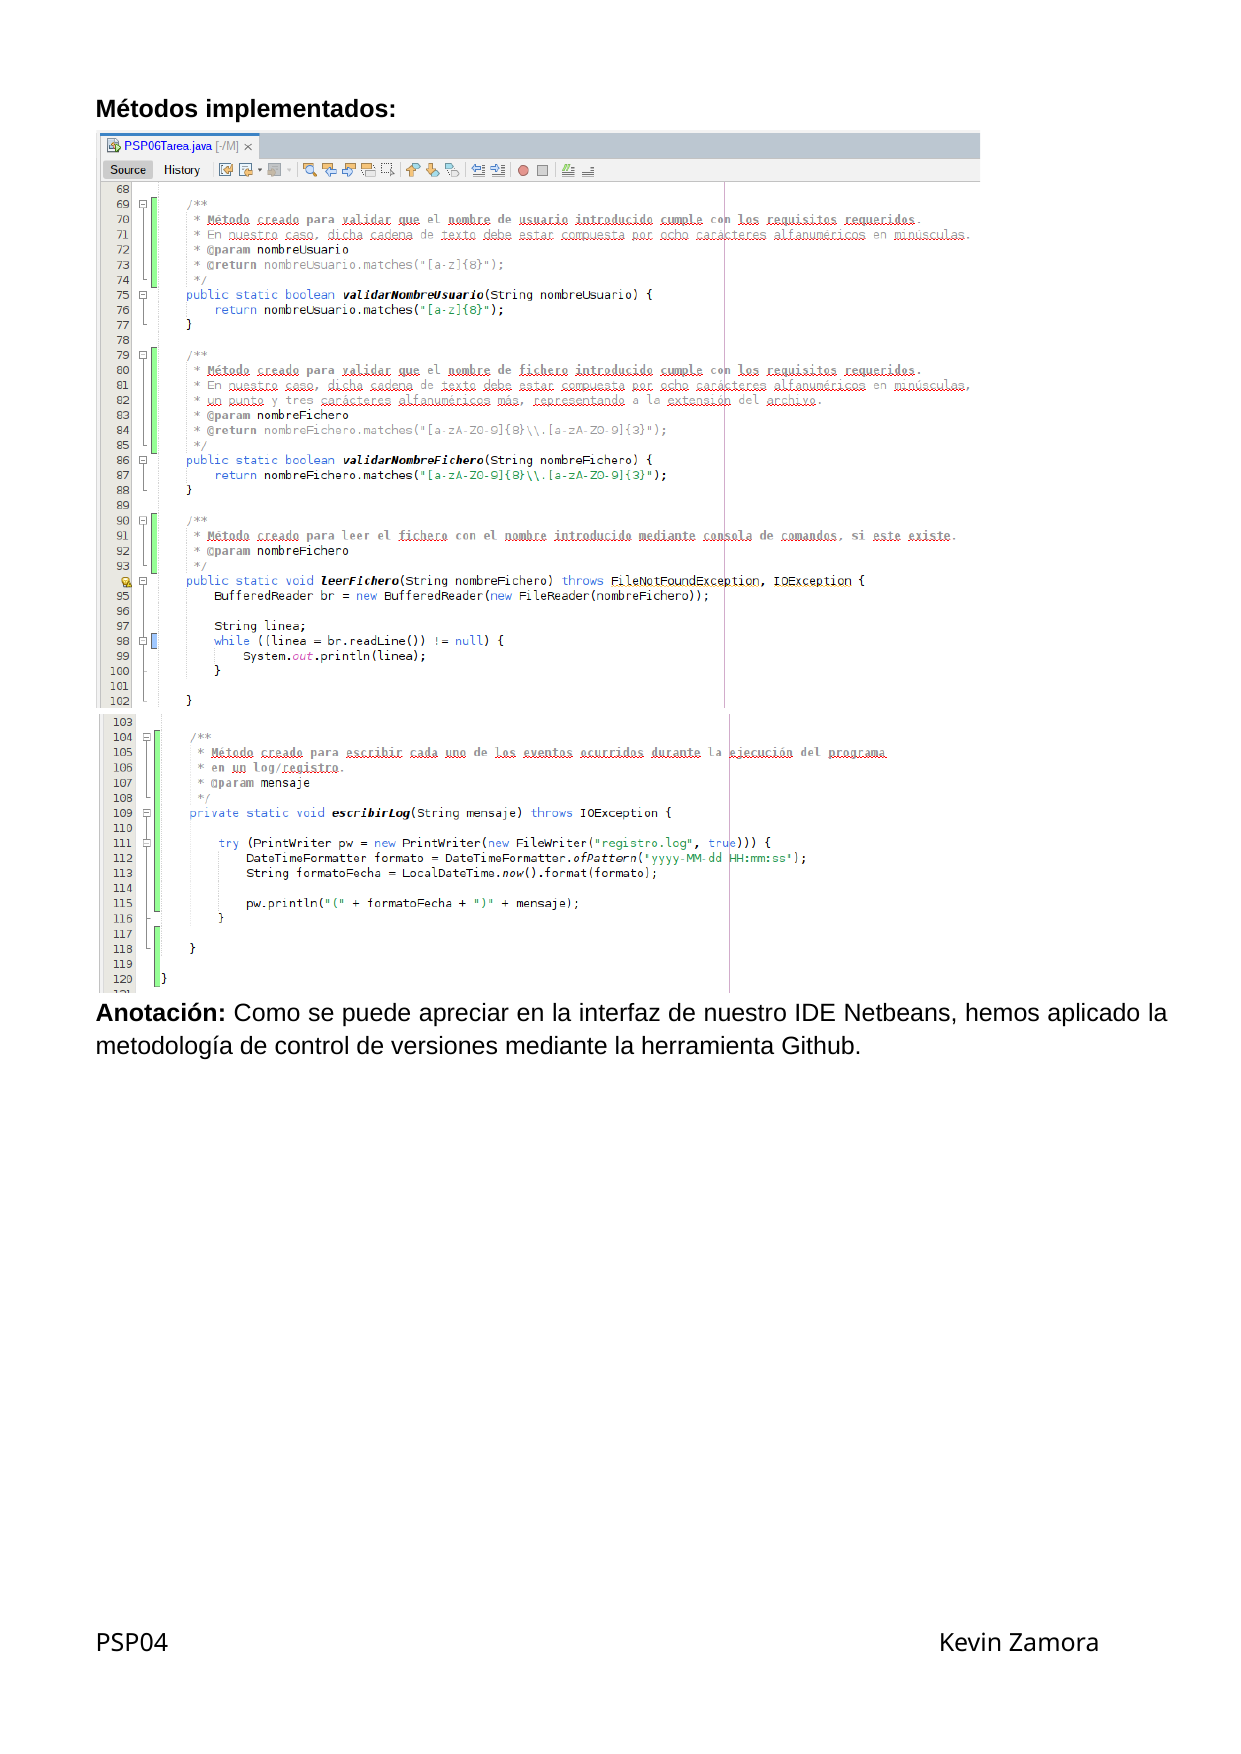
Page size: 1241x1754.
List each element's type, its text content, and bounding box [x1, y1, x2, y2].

picture [97, 714, 817, 993]
text Métodos implementados: [95, 94, 1170, 122]
text Anotación: Como se puede apreciar en la interfaz de nuestro IDE Netbeans, hemos aplicado la metodología de control de versiones mediante la herramienta Github. [95, 998, 1170, 1060]
picture [96, 130, 981, 708]
